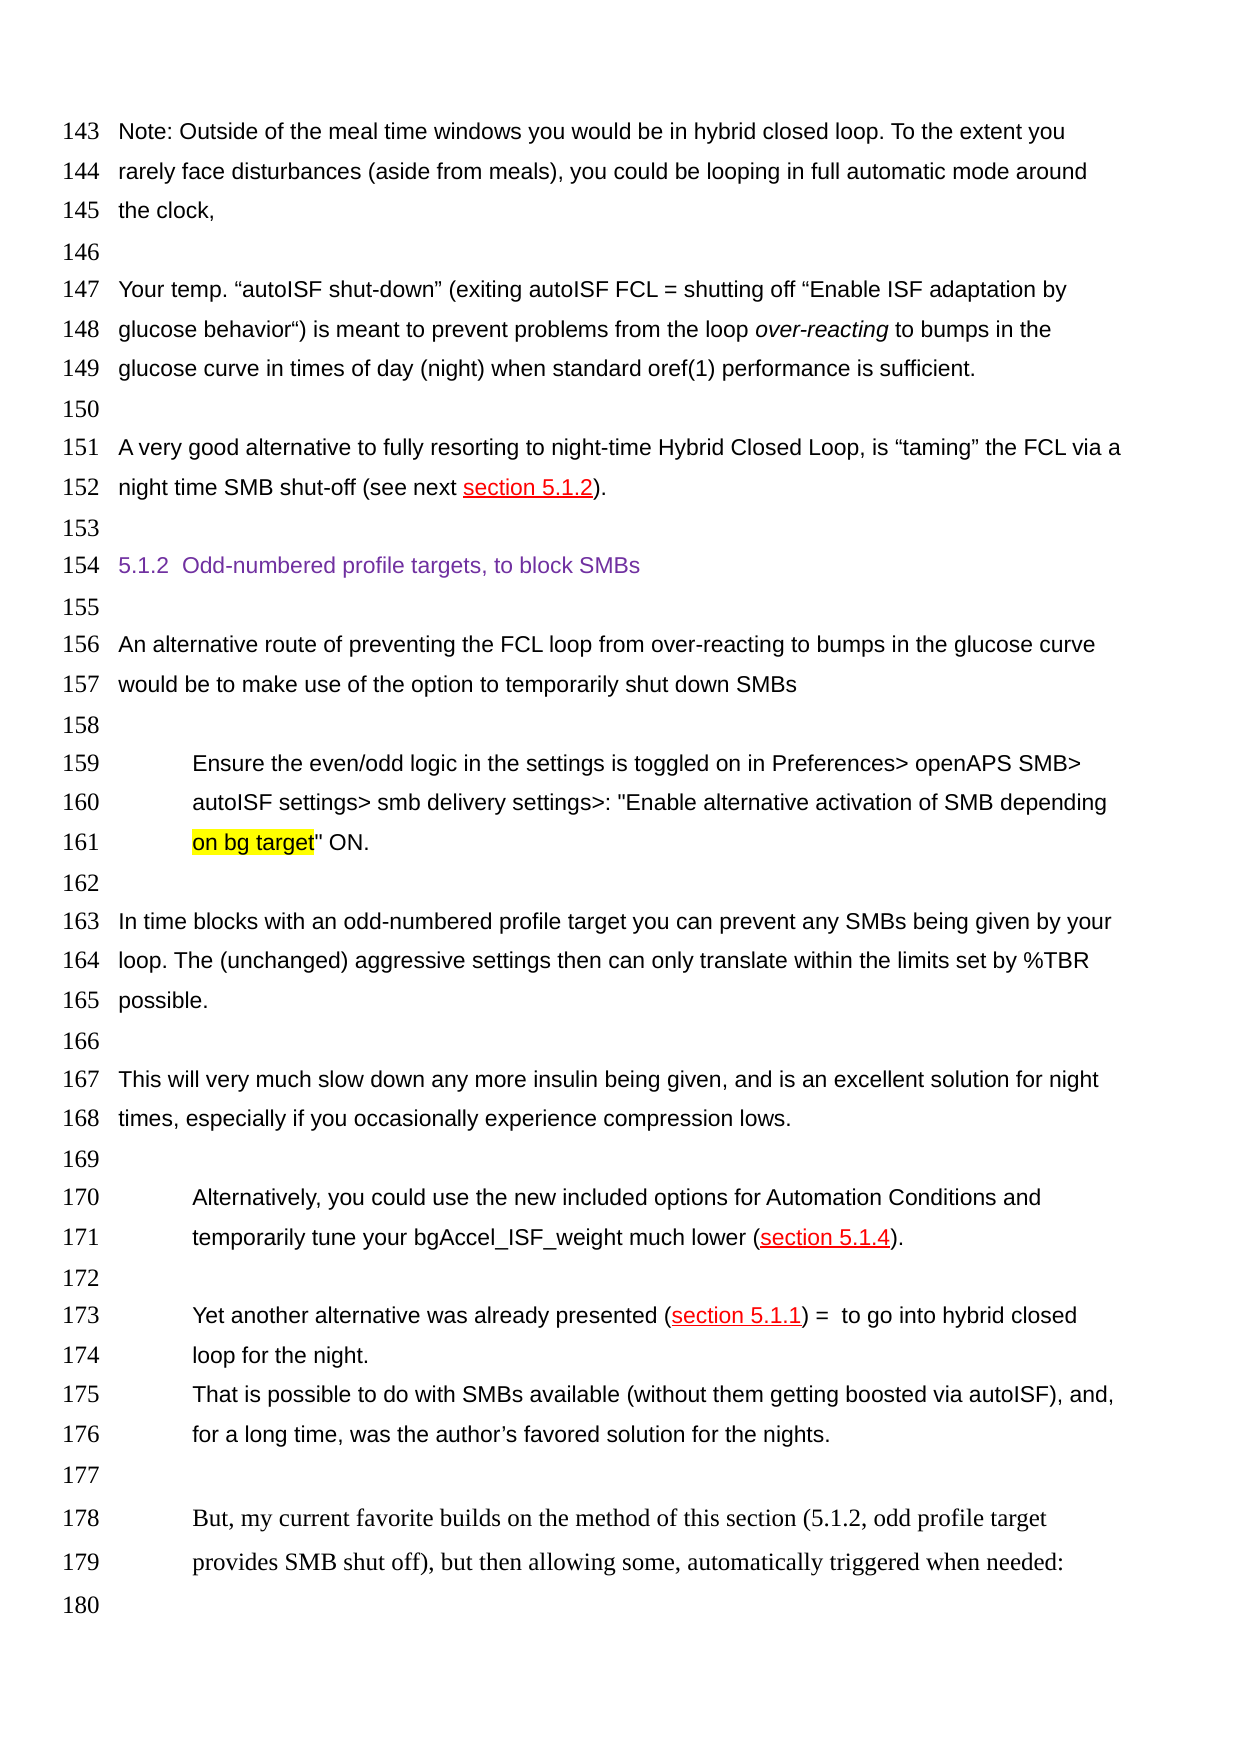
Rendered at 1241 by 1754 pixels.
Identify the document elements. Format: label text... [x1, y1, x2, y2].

text Yet another alternative was already presented (section 5.1.1) = to go into hybrid closed loop for the night. [192, 1302, 1122, 1368]
text A very good alternative to fully resorting to night-time Hybrid Closed Loop, is “taming” the FCL via a night time SMB shut-off (see next section 5.1.2). [118, 434, 1122, 500]
text Ensure the even/odd logic in the settings is toggled on in Preferences> openAPS SMB> autoISF settings> smb delivery settings>: "Enable alternative activation of SMB depending on bg target" ON. [192, 750, 1122, 855]
text 5.1.2 Odd-numbered profile targets, to block SMBs [118, 552, 1122, 579]
text An alternative route of preventing the FCL loop from over-reacting to bumps in the glucose curve would be to make use of the option to temporarily shut down SMBs [118, 631, 1122, 697]
text This will very much slow down any more insulin being given, and is an excellent solution for night times, especially if you occasionally experience compression lows. [118, 1066, 1122, 1131]
text Note: Outside of the meal time windows you would be in hybrid closed loop. To the extent you rarely face disturbances (aside from meals), you could be looping in full automatic mode around the clock, [118, 118, 1122, 223]
text In time blocks with an odd-numbered profile target you can prevent any SMBs being given by your loop. The (unchanged) aggressive settings then can only translate within the limits set by %TBR possible. [118, 908, 1122, 1013]
text That is possible to do with SMBs available (without them getting boosted via autoISF), and, for a long time, was the author’s favored solution for the nights. [192, 1381, 1122, 1447]
text But, my current favorite builds on the method of this section (5.1.2, odd profile target provides SMB shut off), but then allowing some, automatically triggered when needed: [192, 1503, 1122, 1575]
text Alternatively, you could use the new included options for Automation Conditions and temporarily tune your bgAccel_ISF_weight much lower (section 5.1.4). [192, 1184, 1122, 1250]
text Your temp. “autoISF shut-down” (exiting autoISF FCL = shutting off “Enable ISF adaptation by glucose behavior“) is meant to prevent problems from the loop over-reacting to bumps in the glucose curve in times of day (night) when standard oref(1) performance is sufficient. [118, 276, 1122, 381]
